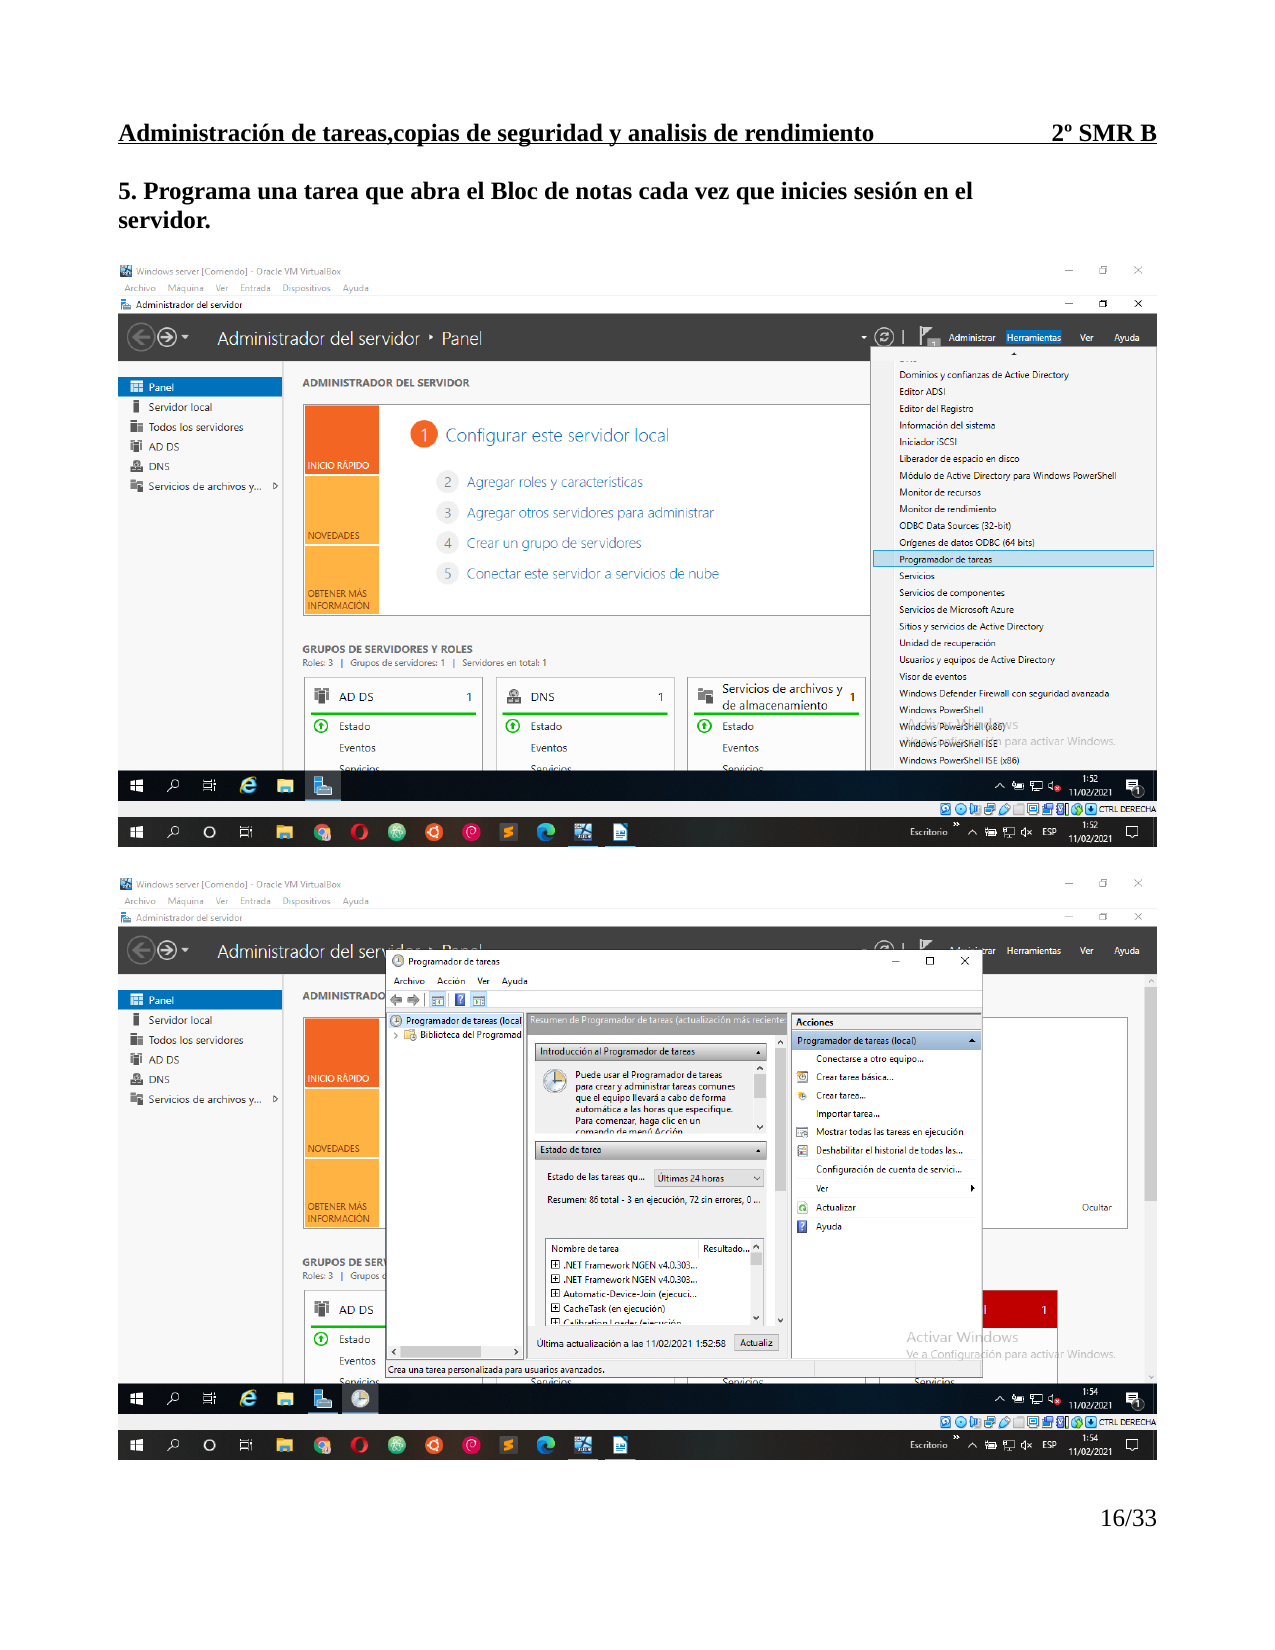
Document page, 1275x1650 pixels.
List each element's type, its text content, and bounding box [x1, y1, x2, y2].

text servidor. [118, 205, 1157, 234]
picture [118, 262, 1157, 847]
picture [118, 875, 1157, 1460]
text 5. Programa una tarea que abra el Bloc de notas cada vez que inicies sesión en el [118, 176, 1157, 205]
